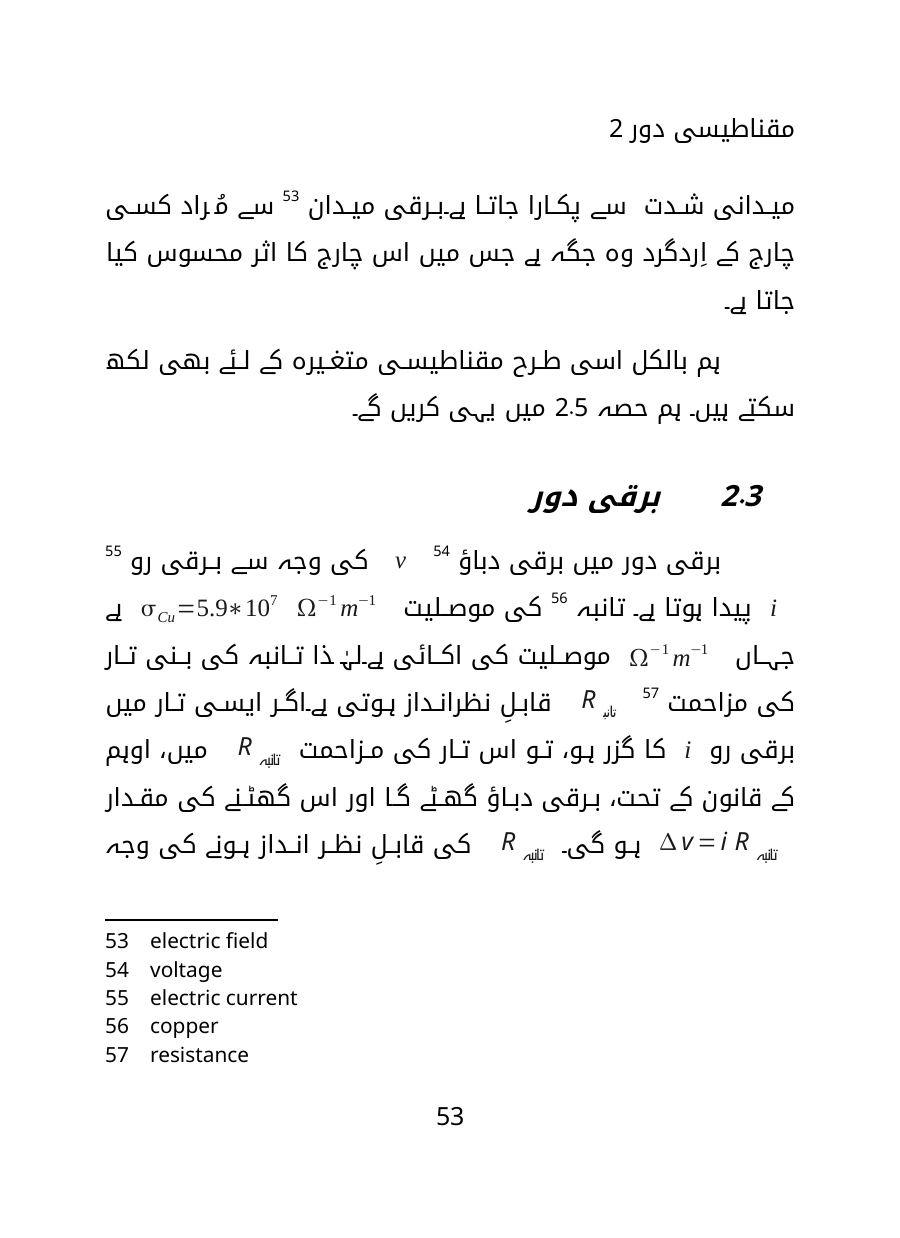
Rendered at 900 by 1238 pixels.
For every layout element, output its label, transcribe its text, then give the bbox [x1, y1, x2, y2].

text resistance [105, 1040, 795, 1068]
text برقی دور میں برقی دباؤ کی وجہ سے برقی رو پیدا ہوتا ہے۔ تانبہ کی موصلیت ہے جہاں موصلیت کی اکائی ہے۔لہٰذا تانبہ کی بنی تار کی مزاحمت قابلِ نظرانداز ہوتی ہے۔اگر ایسی تار میں برقی روکا گزر ہو، تو اس تار کی مزاحمت میں، اوہم کے قانون کے تحت، برقی دباؤ گھٹے گا اور اس گھٹنے کی مقدارہو گی۔ کی قابلِ نظر انداز ہونے کی وجہ سے یہ مقدار بھی قابلِ نظر انداز ہو گی۔ اس کا مطلب ہے کہ برقی دباؤ کی بغیر گھٹے ایک جگہ سے دوسری جگہ رسائی ممکن ہے ۔ اسی لئے تانبہ کی تار کو عموما برقی دباؤ کی ایک جگہ سے دوسری جگہ رسائی کے لئے استعمال کیا جاتا ہے اور اس کی مزاحمت کو صفر ہی سمجھا جاتا ہے۔ شکل 2.3 حصہ الف میں ایک ایسا ہی برقی دور دکھایا گیا ہے۔اس برقی دور میں کل تار کی مزاحمتہے۔ اگر تار کی مزاحمت کو نظرانداز کیا جا سکے تو ہمیں برقی دور 2.3 حصہ ب ملتا ہے۔اس برقی دور میں برقی دباؤ کو مزاحمتتک بغیر گھٹائے پہنچایا گیا ہے۔ [105, 537, 795, 869]
text ہیں۔ شکل سے واضع ہے کہ برقی رو سلاخ کی رقبہ عمودی تراشسے گزرتی ہے لہٰذا مساوات 2.9 کے تحتبرقی رو کی کثافت کو ظاہر کرتی ہے۔ اسی وجہ سےکو کثافتِ برقی رو ہی کہتے ہیں۔ اسی طرح مساوات 2.10 سے یہ واضع ہے کہبرقی دباؤ کی شدت کو ظاہر کرتی ہے اور یوں کو برقی میدان کی شدت کہتے ہیں۔جہاں متن سے واضح ہو کہ برقی میدان کی بات ہو رہی ہے وہاں اس نام کو چھوٹا کر کےکو میدانی شدت سے پکارا جاتا ہے۔برقی میدان سے مُراد کسی چارج کے اِردگرد وہ جگہ ہے جس میں اس چارج کا اثر محسوس کیا جاتا ہے۔ [105, 182, 795, 324]
text electric field [105, 926, 795, 955]
text copper [105, 1012, 795, 1040]
subtitle برقی دور [105, 469, 720, 525]
text electric current [105, 983, 795, 1012]
text voltage [105, 955, 795, 983]
text ہم بالکل اسی طرح مقناطیسی متغیرہ کے لئے بھی لکھ سکتے ہیں۔ ہم حصہ 2.5 میں یہی کریں گے۔ [105, 337, 795, 432]
